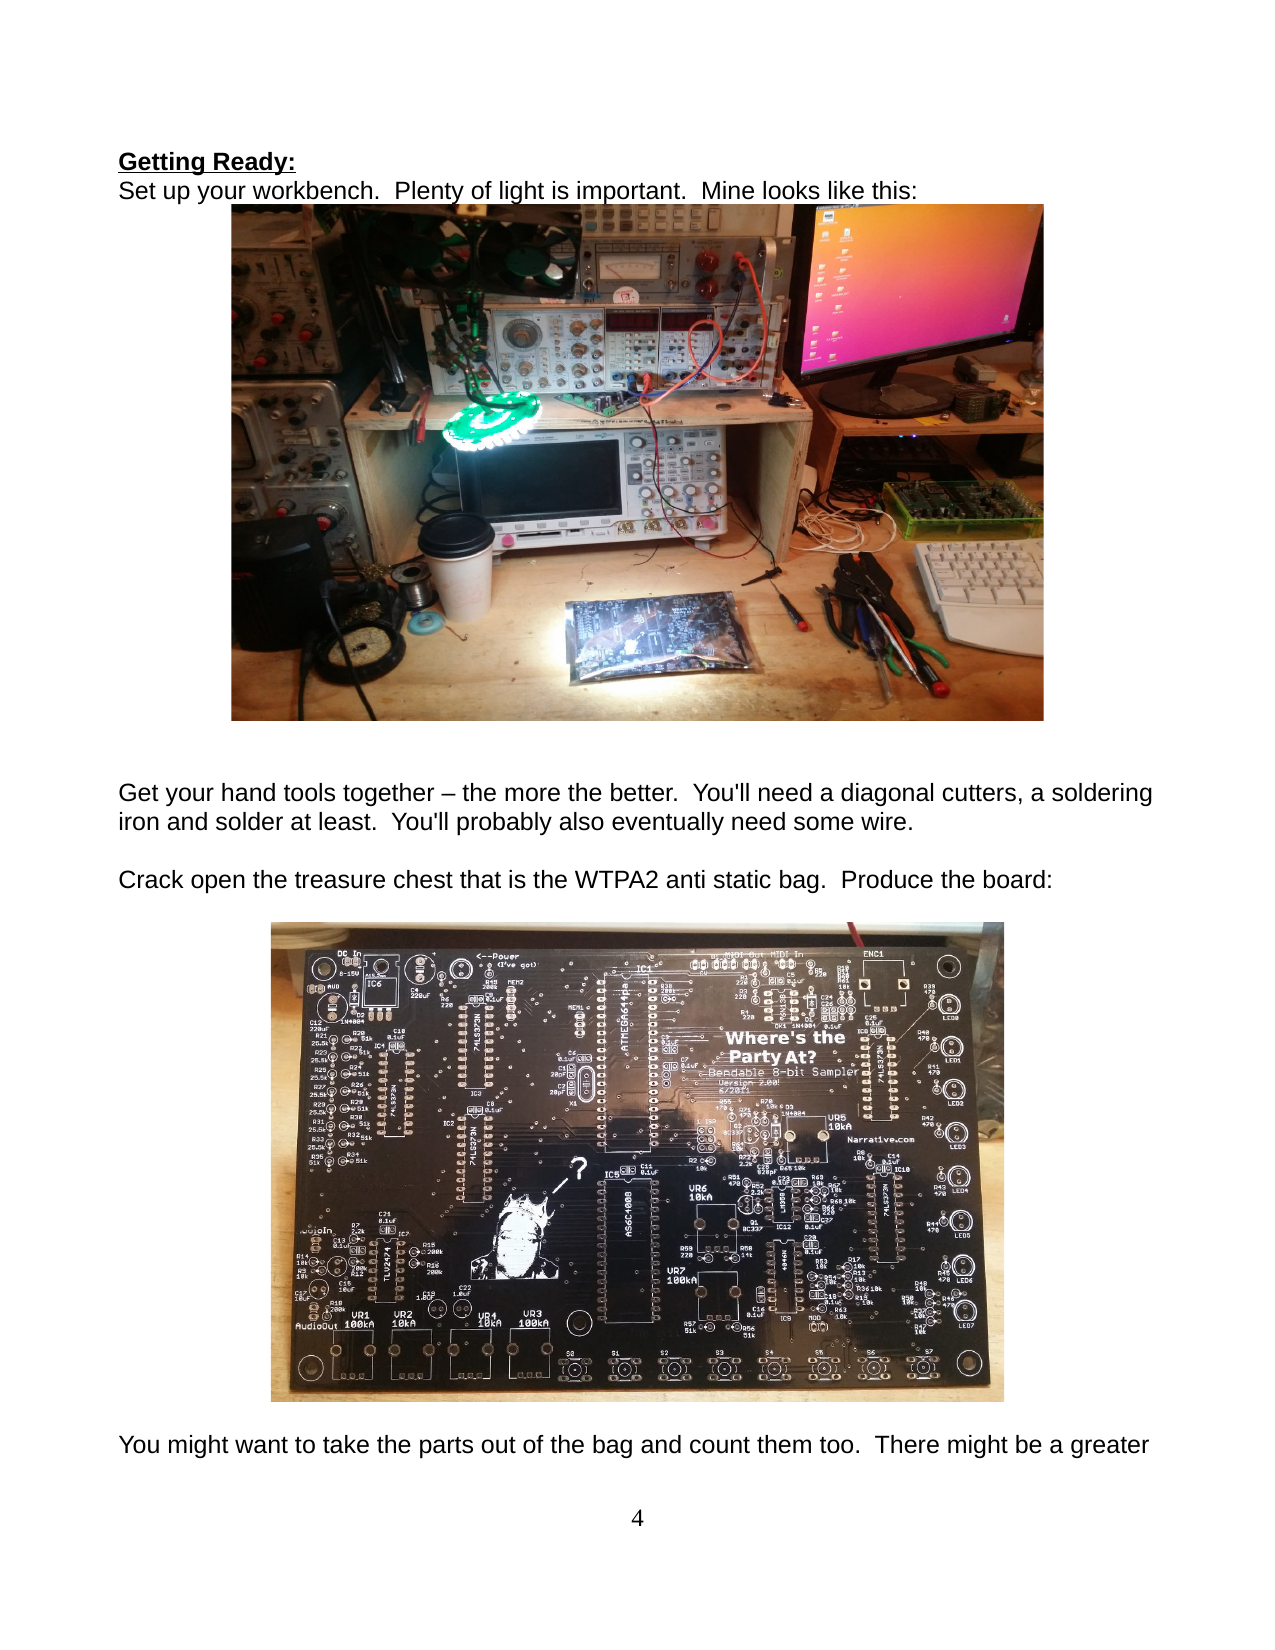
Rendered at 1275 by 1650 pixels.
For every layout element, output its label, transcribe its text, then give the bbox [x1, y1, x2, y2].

picture [270, 922, 1005, 1402]
picture [231, 204, 1044, 721]
text Set up your workbench. Plenty of light is important. Mine looks like this: [118, 176, 1157, 204]
text Get your hand tools together – the more the better. You'll need a diagonal cutters, a soldering iron and solder at least. You'll probably also eventually need some wire. [118, 778, 1157, 836]
text Crack open the treasure chest that is the WTPA2 anti static bag. Produce the board: [118, 864, 1157, 893]
text You might want to take the parts out of the bag and count them too. There might be a greater [118, 1431, 1157, 1459]
text Getting Ready: [118, 147, 1157, 176]
